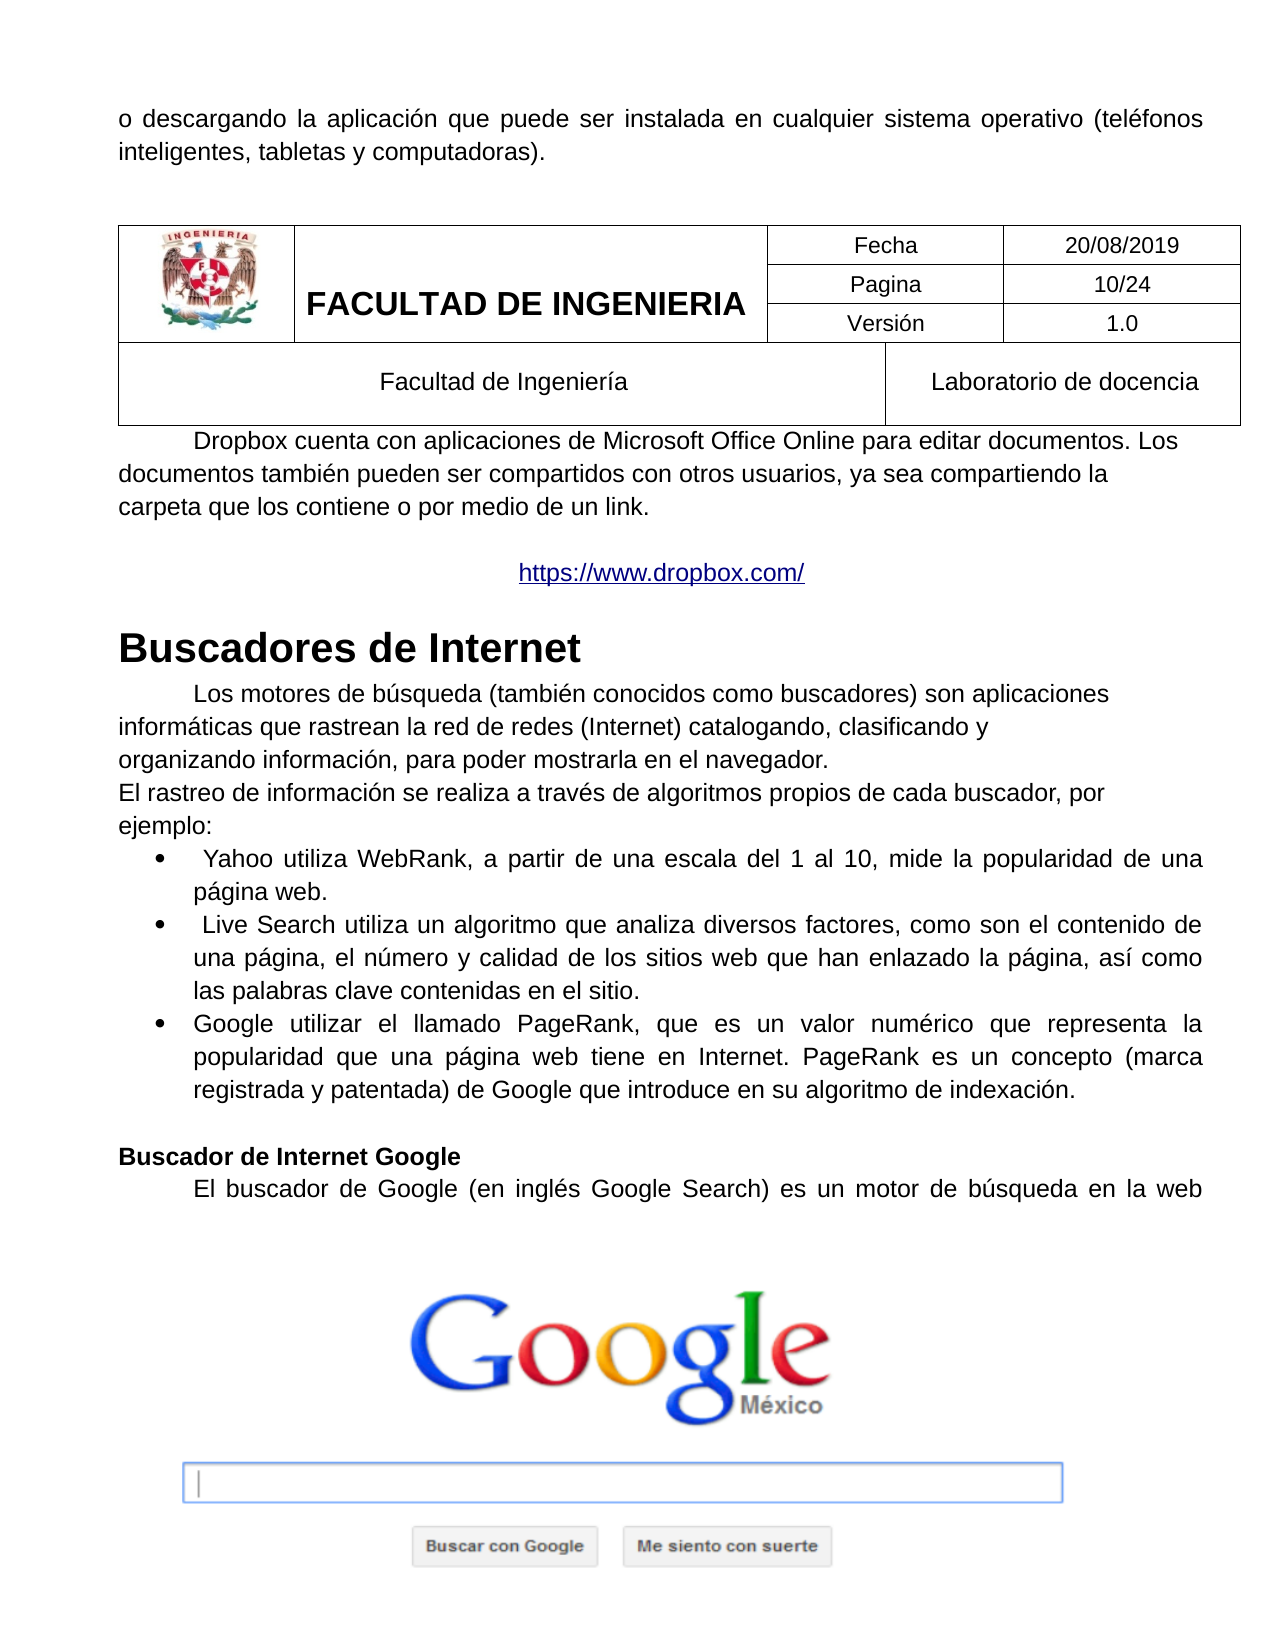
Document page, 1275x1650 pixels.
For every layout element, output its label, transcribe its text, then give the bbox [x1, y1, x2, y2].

table_cell Facultad de Ingeniería [119, 343, 885, 424]
list Live Search utiliza un algoritmo que analiza diversos factores, como son el contenido de una página, el número y calidad de los sitios web que han enlazado la página, así como las palabras clave contenidas en el sitio. [156, 910, 1205, 1005]
table_header Fecha [768, 226, 1003, 264]
text organizando información, para poder mostrarla en el navegador. [118, 745, 1205, 774]
text ejemplo: [118, 811, 1205, 840]
table_cell 1.0 [1004, 304, 1240, 342]
table_header [119, 226, 294, 342]
table_cell Pagina [768, 265, 1003, 303]
list Yahoo utiliza WebRank, a partir de una escala del 1 al 10, mide la popularidad de una página web. [156, 844, 1205, 906]
text carpeta que los contiene o por medio de un link. [118, 492, 1205, 520]
text informáticas que rastrean la red de redes (Internet) catalogando, clasificando y [118, 712, 1205, 741]
table_header 20/08/2019 [1004, 226, 1240, 264]
text Los motores de búsqueda (también conocidos como buscadores) son aplicaciones [118, 679, 1205, 708]
table_cell Versión [768, 304, 1003, 342]
table_header FACULTAD DE INGENIERIA [295, 226, 767, 342]
text El buscador de Google (en inglés Google Search) es un motor de búsqueda en la web [118, 1174, 1205, 1203]
table_cell 10/24 [1004, 265, 1240, 303]
text Buscadores de Internet [118, 624, 1205, 672]
text documentos también pueden ser compartidos con otros usuarios, ya sea compartiendo la [118, 459, 1205, 487]
list Google utilizar el llamado PageRank, que es un valor numérico que representa la popularidad que una página web tiene en Internet. PageRank es un concepto (marca registrada y patentada) de Google que introduce en su algoritmo de indexación. [156, 1009, 1205, 1104]
text El rastreo de información se realiza a través de algoritmos propios de cada buscador, por [118, 778, 1205, 807]
text Dropbox cuenta con aplicaciones de Microsoft Office Online para editar documentos. Los [118, 426, 1205, 454]
table_cell Laboratorio de docencia [886, 343, 1240, 424]
text Buscador de Internet Google [118, 1141, 1205, 1170]
text https://www.dropbox.com/ [118, 558, 1205, 586]
text o descargando la aplicación que puede ser instalada en cualquier sistema operativo (teléfonos inteligentes, tabletas y computadoras). [118, 104, 1205, 166]
